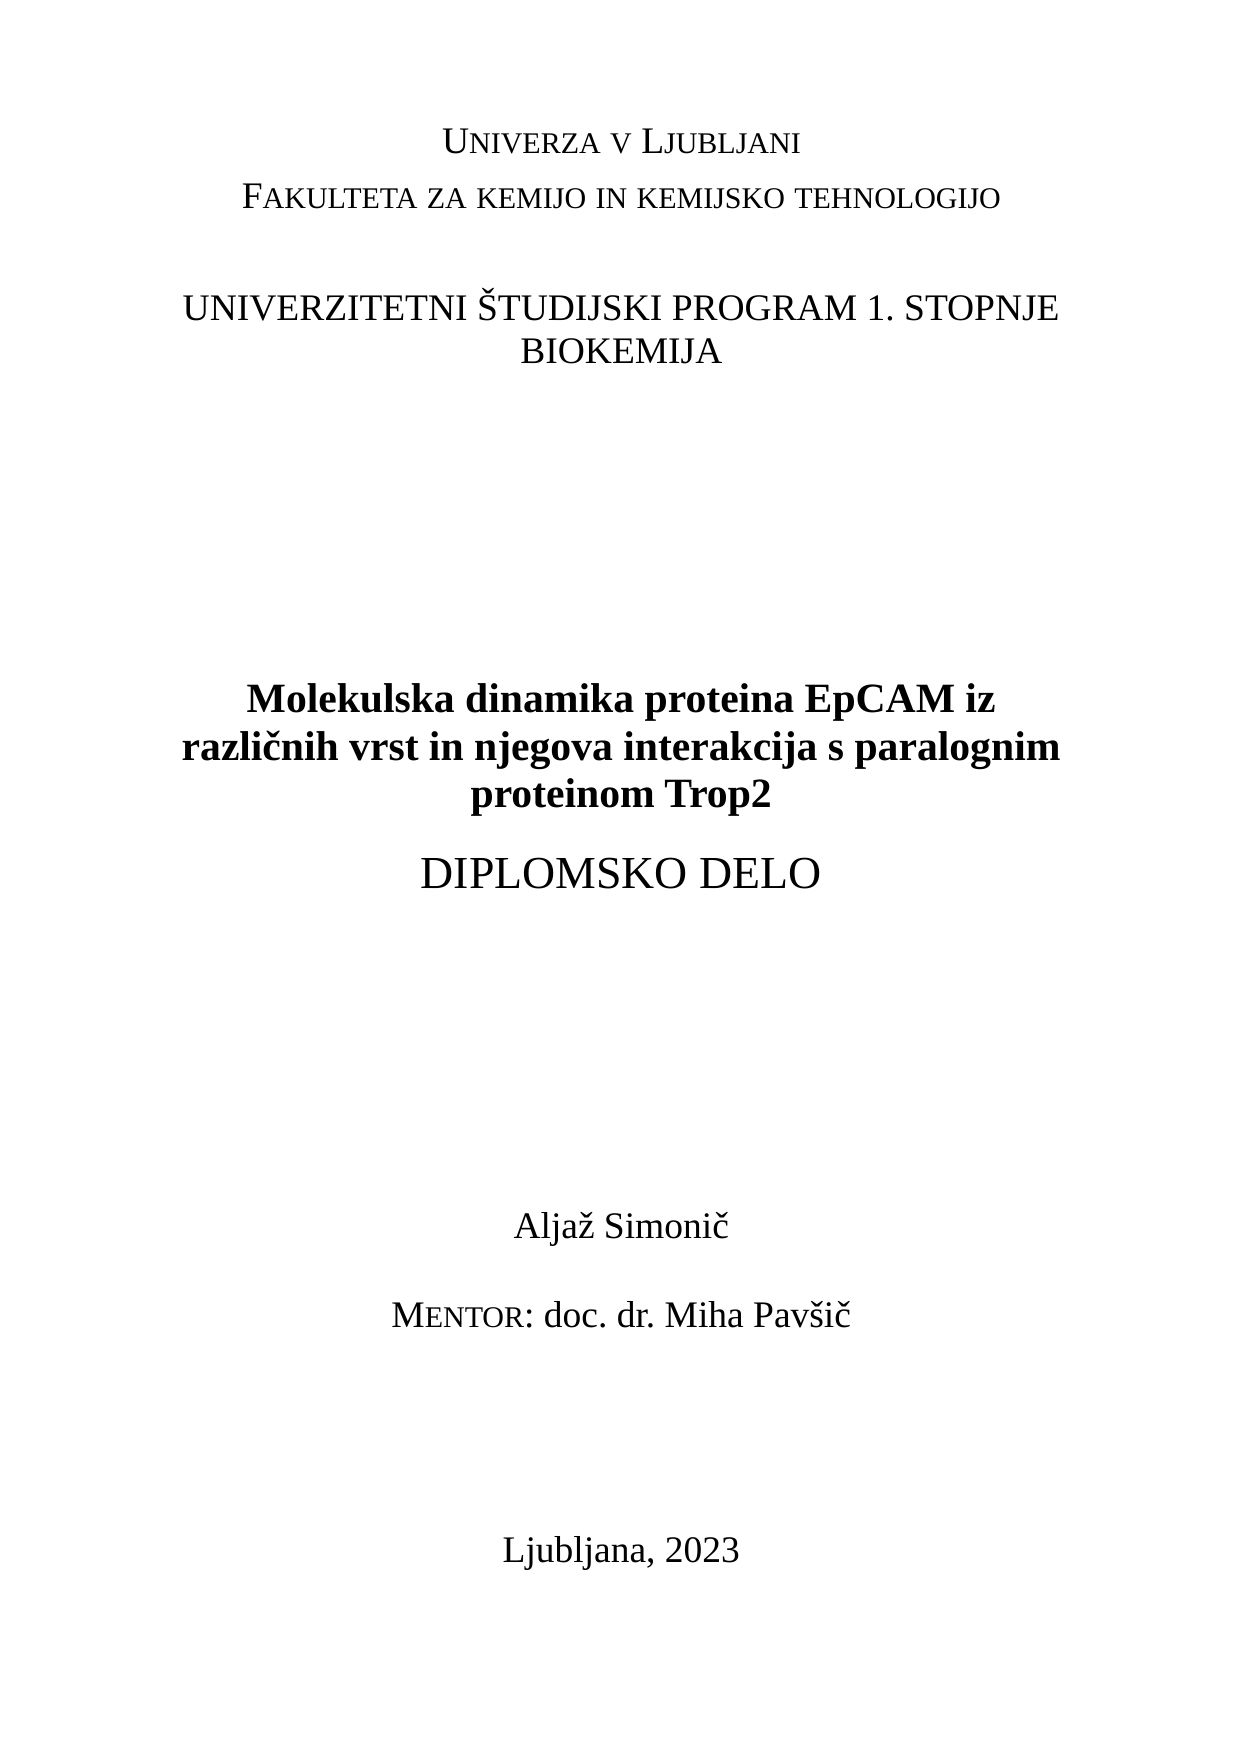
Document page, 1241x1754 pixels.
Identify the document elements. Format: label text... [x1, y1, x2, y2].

text Fakulteta za kemijo in kemijsko tehnologijo [178, 174, 1064, 217]
text Ljubljana, 2023 [178, 1528, 1064, 1571]
text Aljaž Simonič [178, 1204, 1064, 1247]
text DIPLOMSKO DELO [178, 846, 1064, 899]
text Molekulska dinamika proteina EpCAM iz različnih vrst in njegova interakcija s paralognim proteinom Trop2 [178, 673, 1064, 817]
text UNIVERZITETNI ŠTUDIJSKI PROGRAM 1. STOPNJE BIOKEMIJA [178, 285, 1064, 371]
text Univerza v Ljubljani [178, 118, 1064, 161]
text Mentor: doc. dr. Miha Pavšič [178, 1293, 1064, 1336]
